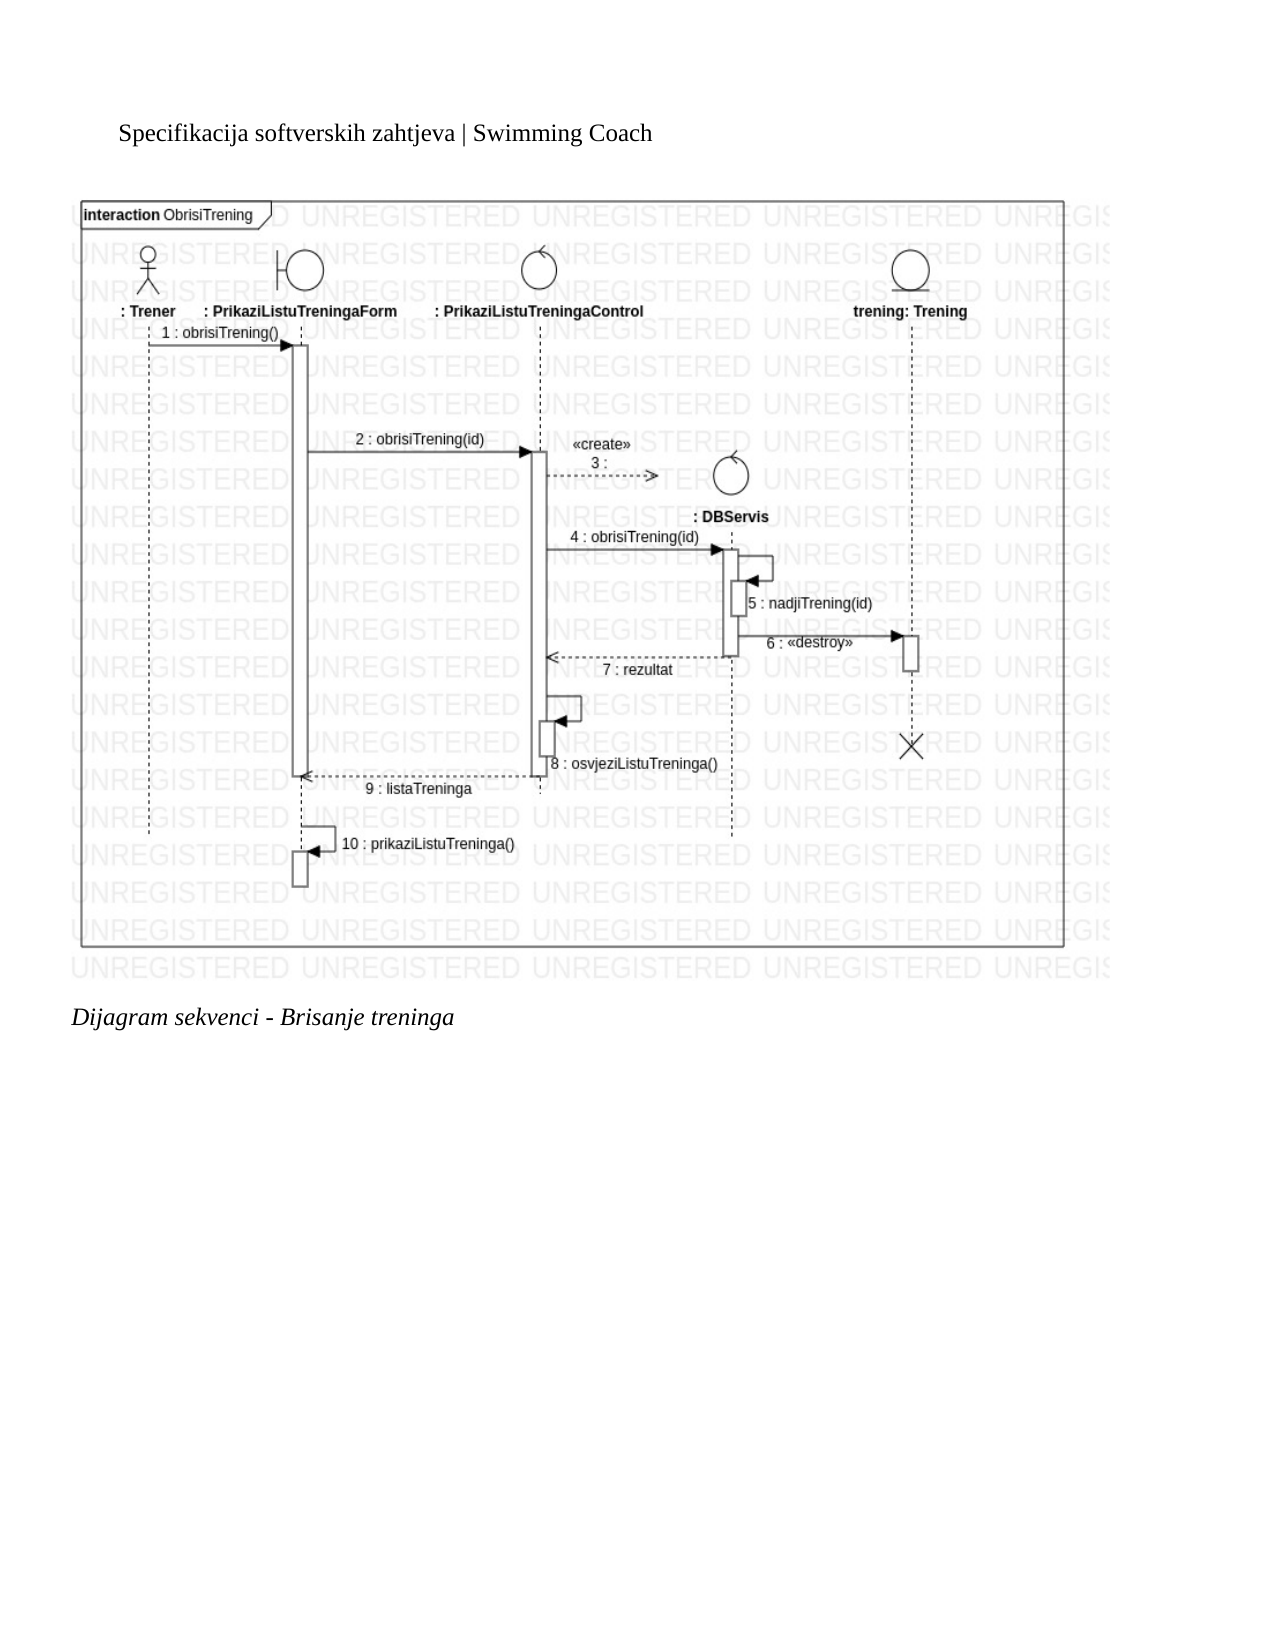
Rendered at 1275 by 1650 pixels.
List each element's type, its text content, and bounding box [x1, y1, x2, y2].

picture [71, 189, 1110, 997]
text Dijagram sekvenci - Brisanje treninga [71, 189, 1204, 1031]
